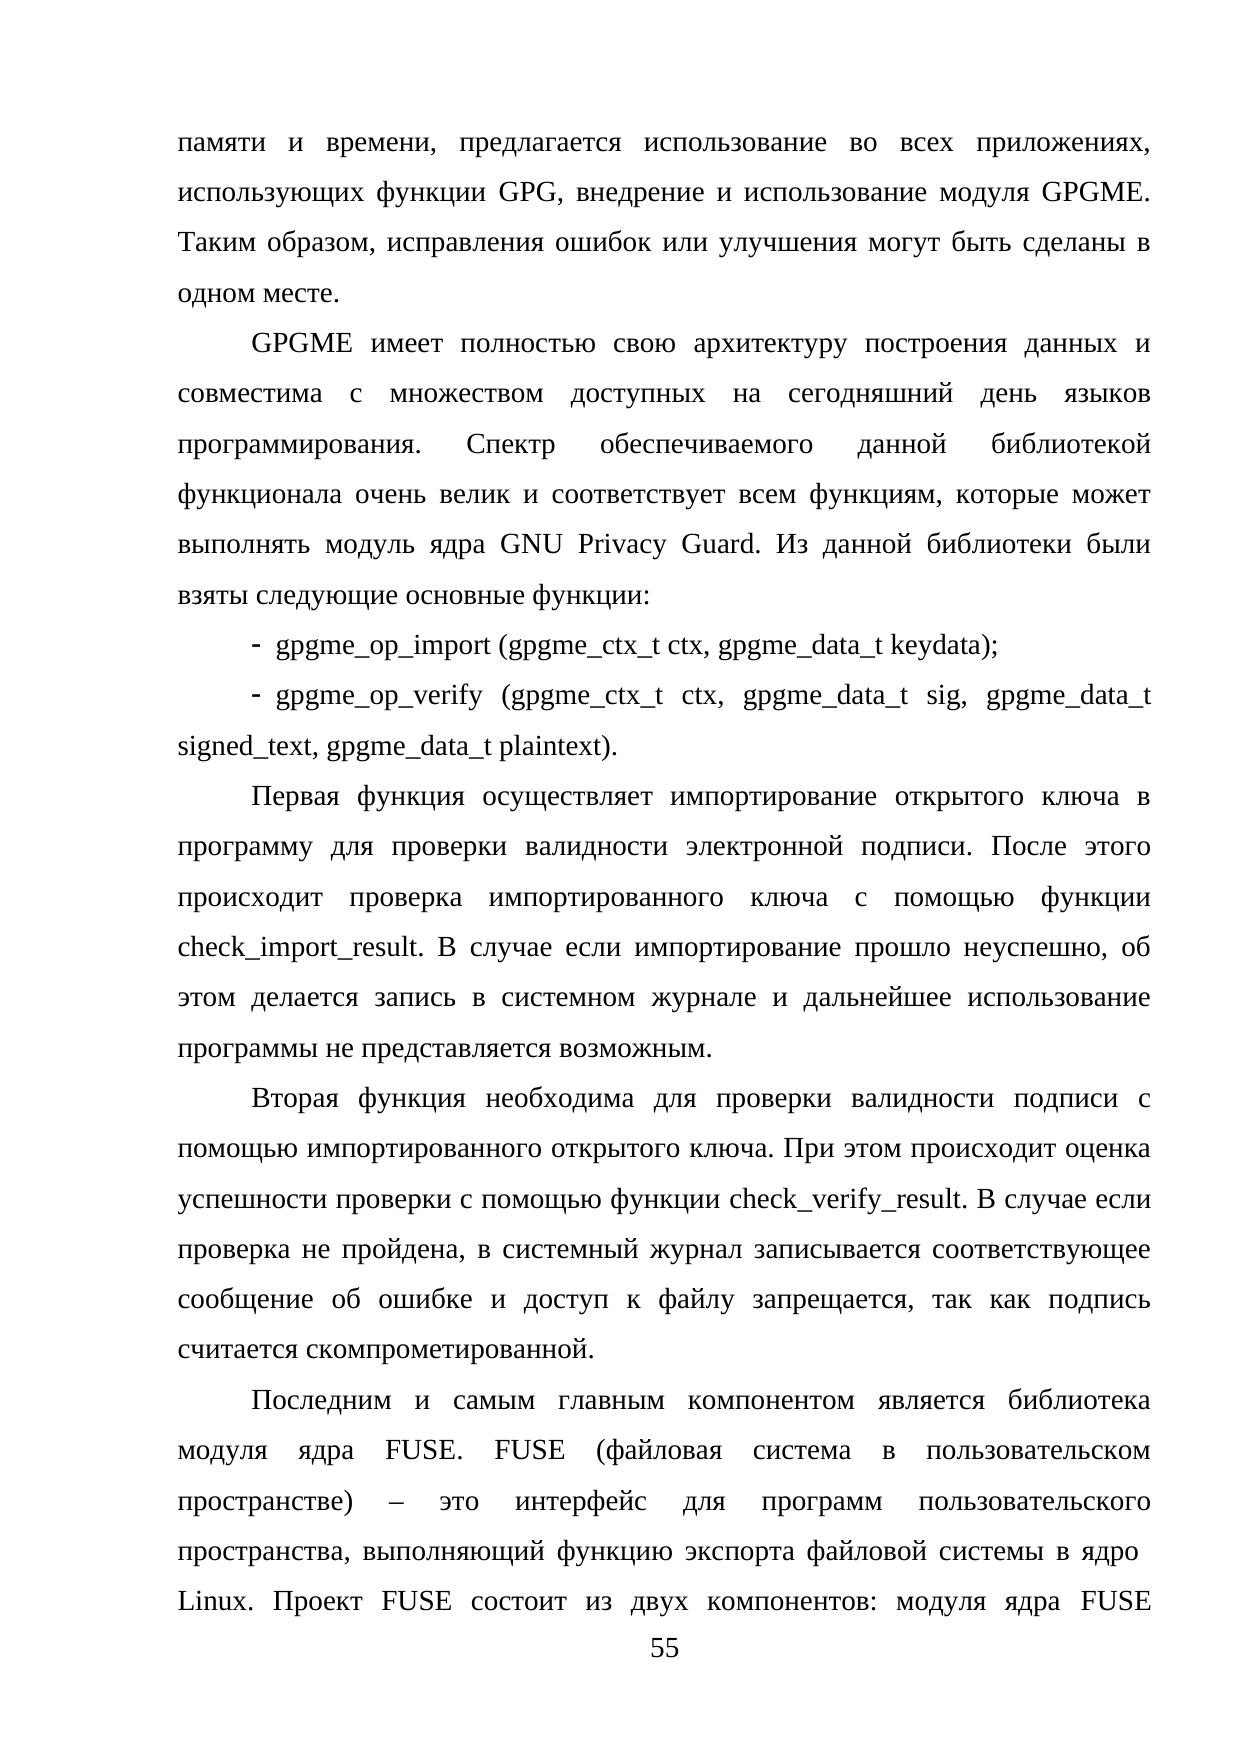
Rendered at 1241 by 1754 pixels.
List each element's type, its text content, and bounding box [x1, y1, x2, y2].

text Первая функция осуществляет импортирование открытого ключа в программу для проверки валидности электронной подписи. После этого происходит проверка импортированного ключа с помощью функции check_import_result. В случае если импортирование прошло неуспешно, об этом делается запись в системном журнале и дальнейшее использование программы не представляется возможным. [177, 778, 1152, 1063]
list gpgme_op_import (gpgme_ctx_t ctx, gpgme_data_t keydata); [177, 627, 1152, 661]
text GPGME имеет полностью свою архитектуру построения данных и совместима с множеством доступных на сегодняшний день языков программирования. Спектр обеспечиваемого данной библиотекой функционала очень велик и соответствует всем функциям, которые может выполнять модуль ядра GNU Privacy Guard. Из данной библиотеки были взяты следующие основные функции: [177, 325, 1152, 610]
text памяти и времени, предлагается использование во всех приложениях, использующих функции GPG, внедрение и использование модуля GPGME. Таким образом, исправления ошибок или улучшения могут быть сделаны в одном месте. [177, 124, 1152, 308]
text Вторая функция необходима для проверки валидности подписи с помощью импортированного открытого ключа. При этом происходит оценка успешности проверки с помощью функции check_verify_result. В случае если проверка не пройдена, в системный журнал записывается соответствующее сообщение об ошибке и доступ к файлу запрещается, так как подпись считается скомпрометированной. [177, 1080, 1152, 1365]
text Последним и самым главным компонентом является библиотека модуля ядра FUSE. FUSE (файловая система в пользовательском пространстве) – это интерфейс для программ пользовательского пространства, выполняющий функцию экспорта файловой системы в ядро ​​Linux. Проект FUSE состоит из двух компонентов: модуля ядра FUSE [177, 1382, 1152, 1617]
list gpgme_op_verify (gpgme_ctx_t ctx, gpgme_data_t sig, gpgme_data_t signed_text, gpgme_data_t plaintext). [177, 677, 1152, 761]
